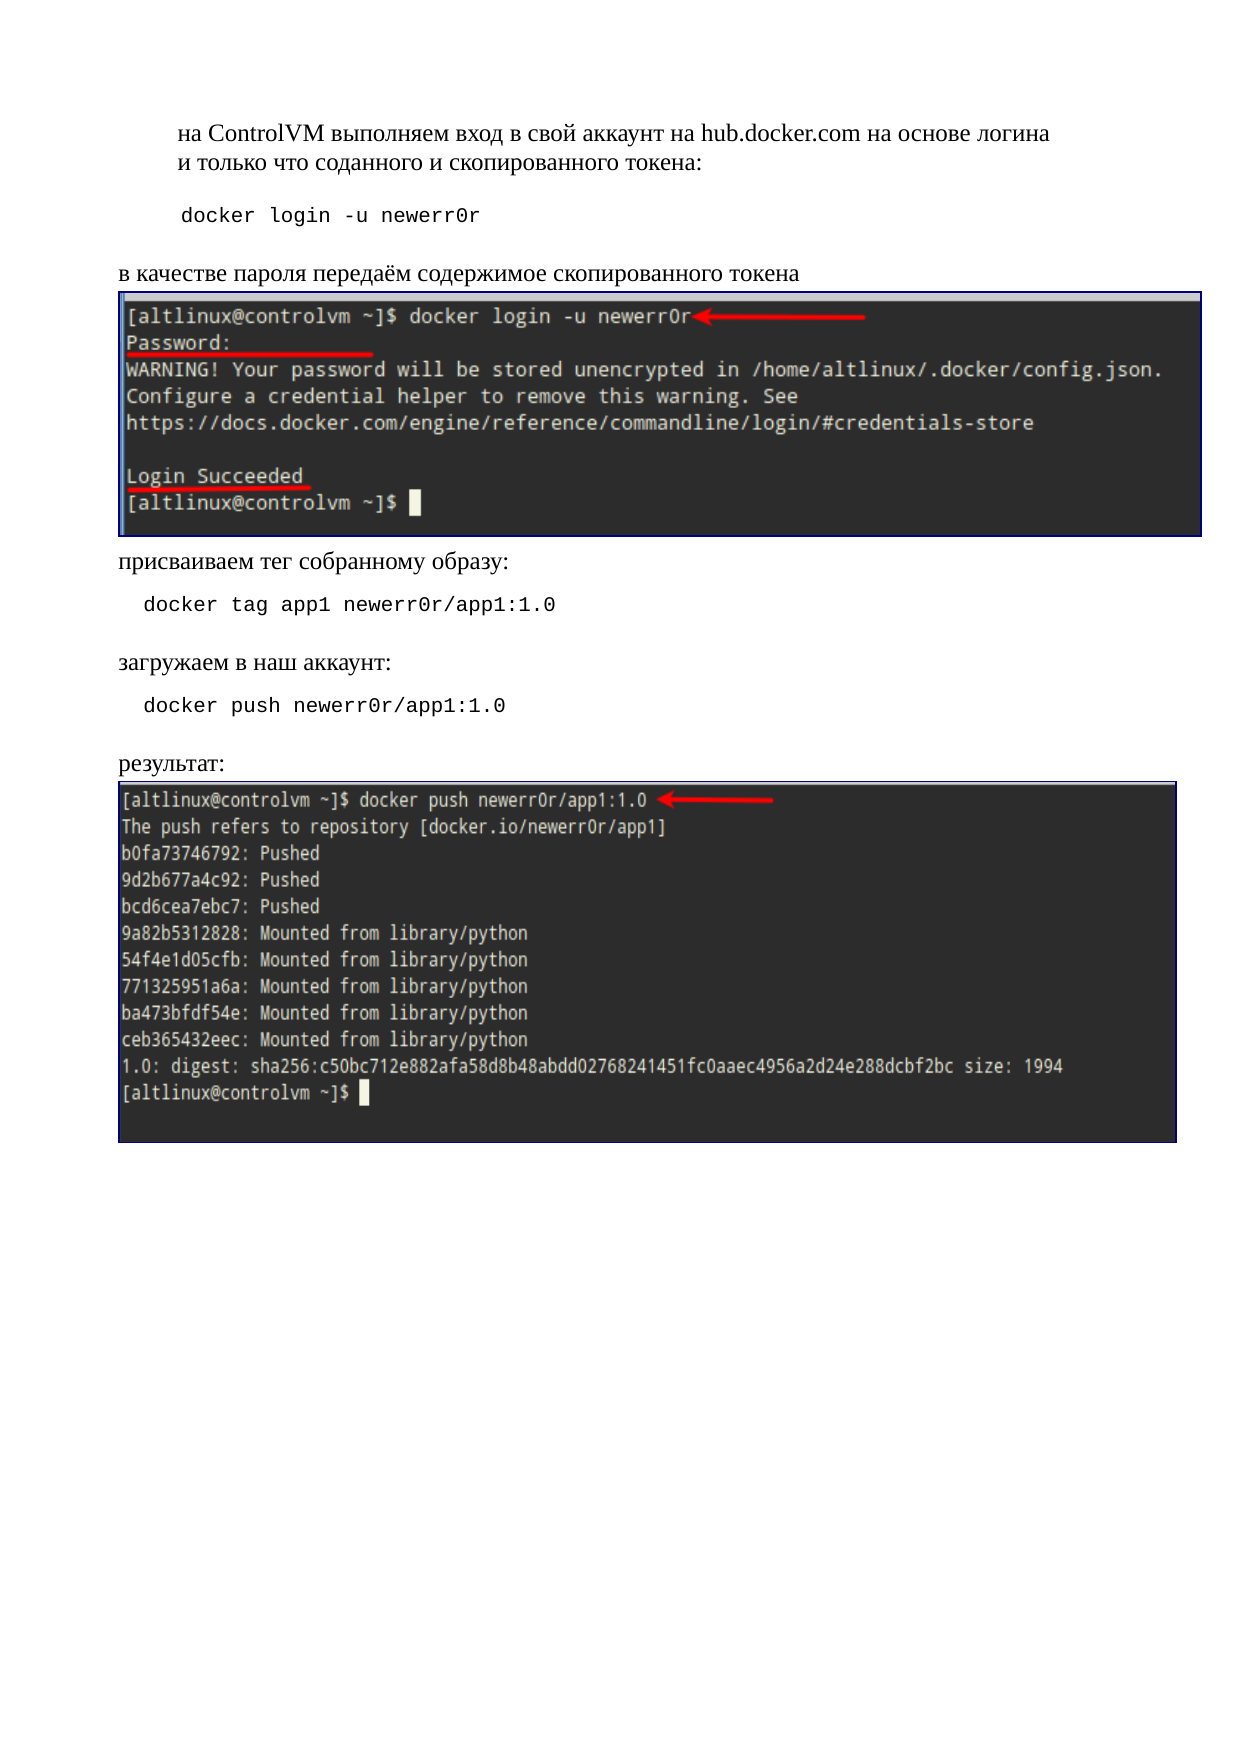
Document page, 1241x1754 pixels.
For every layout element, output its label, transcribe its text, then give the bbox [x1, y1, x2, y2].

text [118, 1143, 1122, 1149]
text результат: [118, 748, 1122, 781]
text docker login -u newerr0r [118, 205, 1122, 229]
text на ControlVM выполняем вход в свой аккаунт на hub.docker.com на основе логина и только что соданного и скопированного токена: [177, 118, 1063, 176]
text docker push newerr0r/app1:1.0 [118, 694, 1122, 718]
text docker tag app1 newerr0r/app1:1.0 [118, 594, 1122, 617]
picture [120, 293, 1200, 535]
text присваиваем тег собранному образу: [118, 537, 1122, 575]
text в качестве пароля передаём содержимое скопированного токена [118, 258, 1122, 291]
picture [120, 782, 1175, 1142]
text загружаем в наш аккаунт: [118, 647, 1122, 676]
